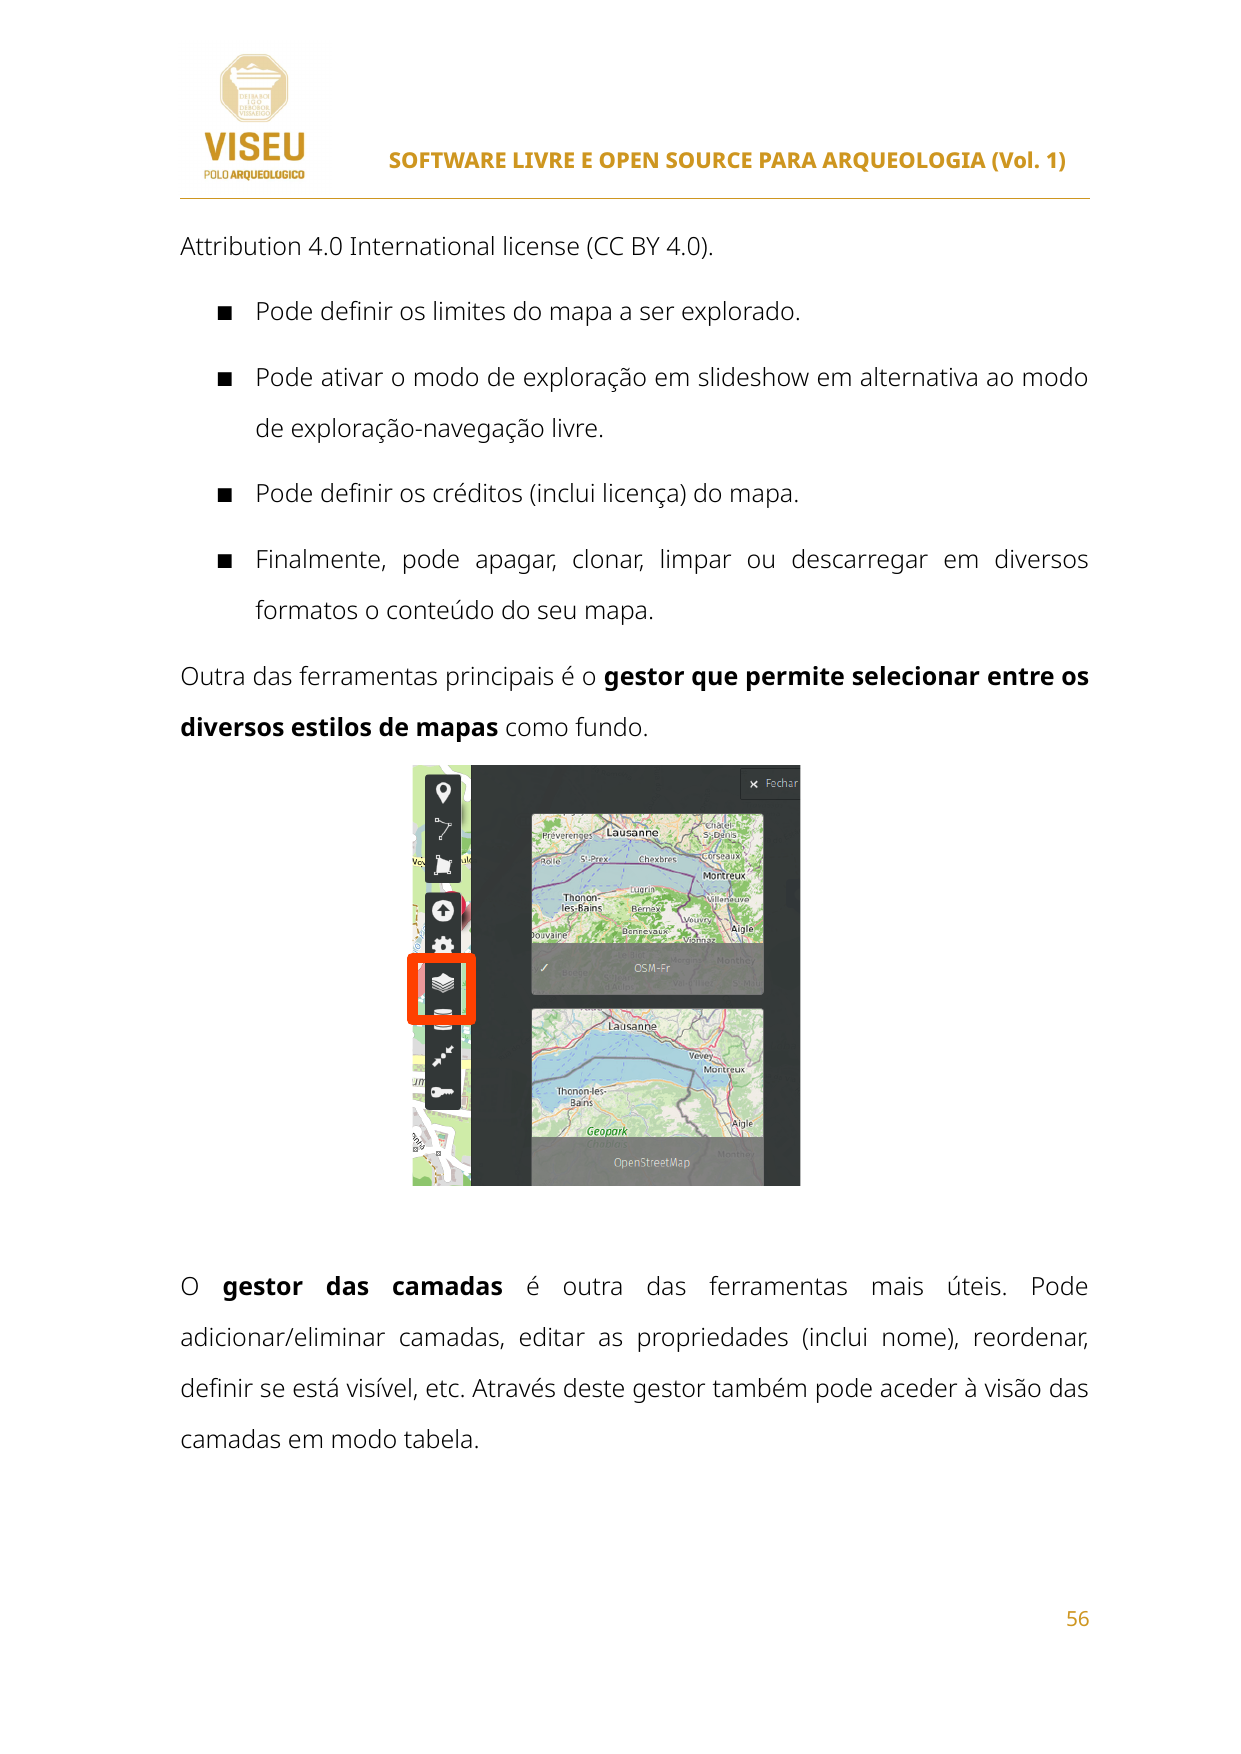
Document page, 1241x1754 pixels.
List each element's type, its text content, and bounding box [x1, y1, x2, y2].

text O gestor das camadas é outra das ferramentas mais úteis. Pode adicionar/eliminar camadas, editar as propriedades (inclui nome), reordenar, definir se está visível, etc. Através deste gestor também pode aceder à visão das camadas em modo tabela. [180, 1268, 1090, 1456]
picture [418, 963, 466, 1015]
list Pode ativar o modo de exploração em slideshow em alternativa ao modo de exploração-navegação livre. [218, 359, 1090, 444]
text Attribution 4.0 International license (CC BY 4.0). [180, 228, 1090, 262]
list Pode definir os limites do mapa a ser explorado. [218, 294, 1090, 328]
picture [412, 765, 801, 1186]
list Finalmente, pode apagar, clonar, limpar ou descarregar em diversos formatos o conteúdo do seu mapa. [218, 542, 1090, 627]
text Outra das ferramentas principais é o gestor que permite selecionar entre os diversos estilos de mapas como fundo. [180, 658, 1090, 743]
list Pode definir os créditos (inclui licença) do mapa. [218, 476, 1090, 510]
